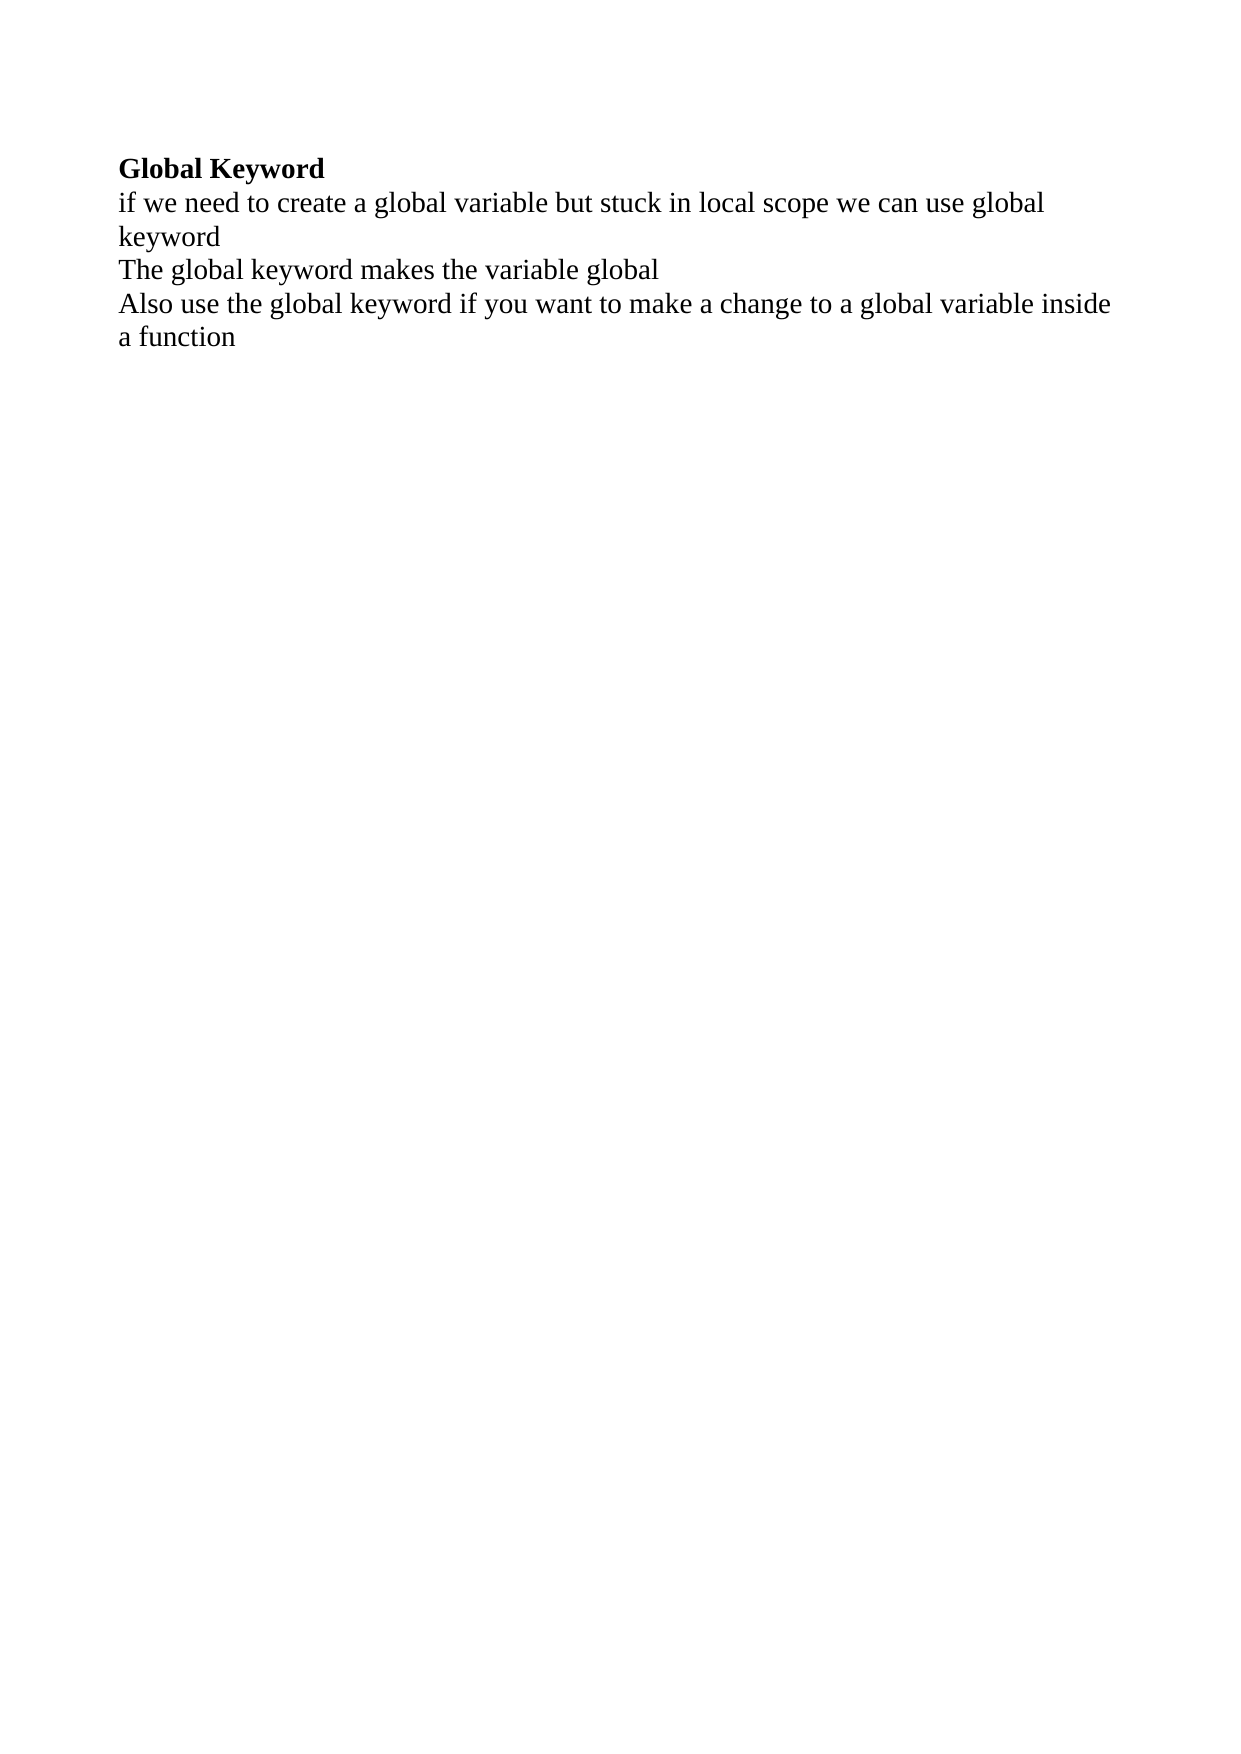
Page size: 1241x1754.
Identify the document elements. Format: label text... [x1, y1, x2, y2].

text Also use the global keyword if you want to make a change to a global variable inside a function [118, 286, 1122, 353]
text Global Keyword [118, 152, 1122, 185]
text The global keyword makes the variable global [118, 252, 1122, 286]
text if we need to create a global variable but stuck in local scope we can use global keyword [118, 185, 1122, 252]
